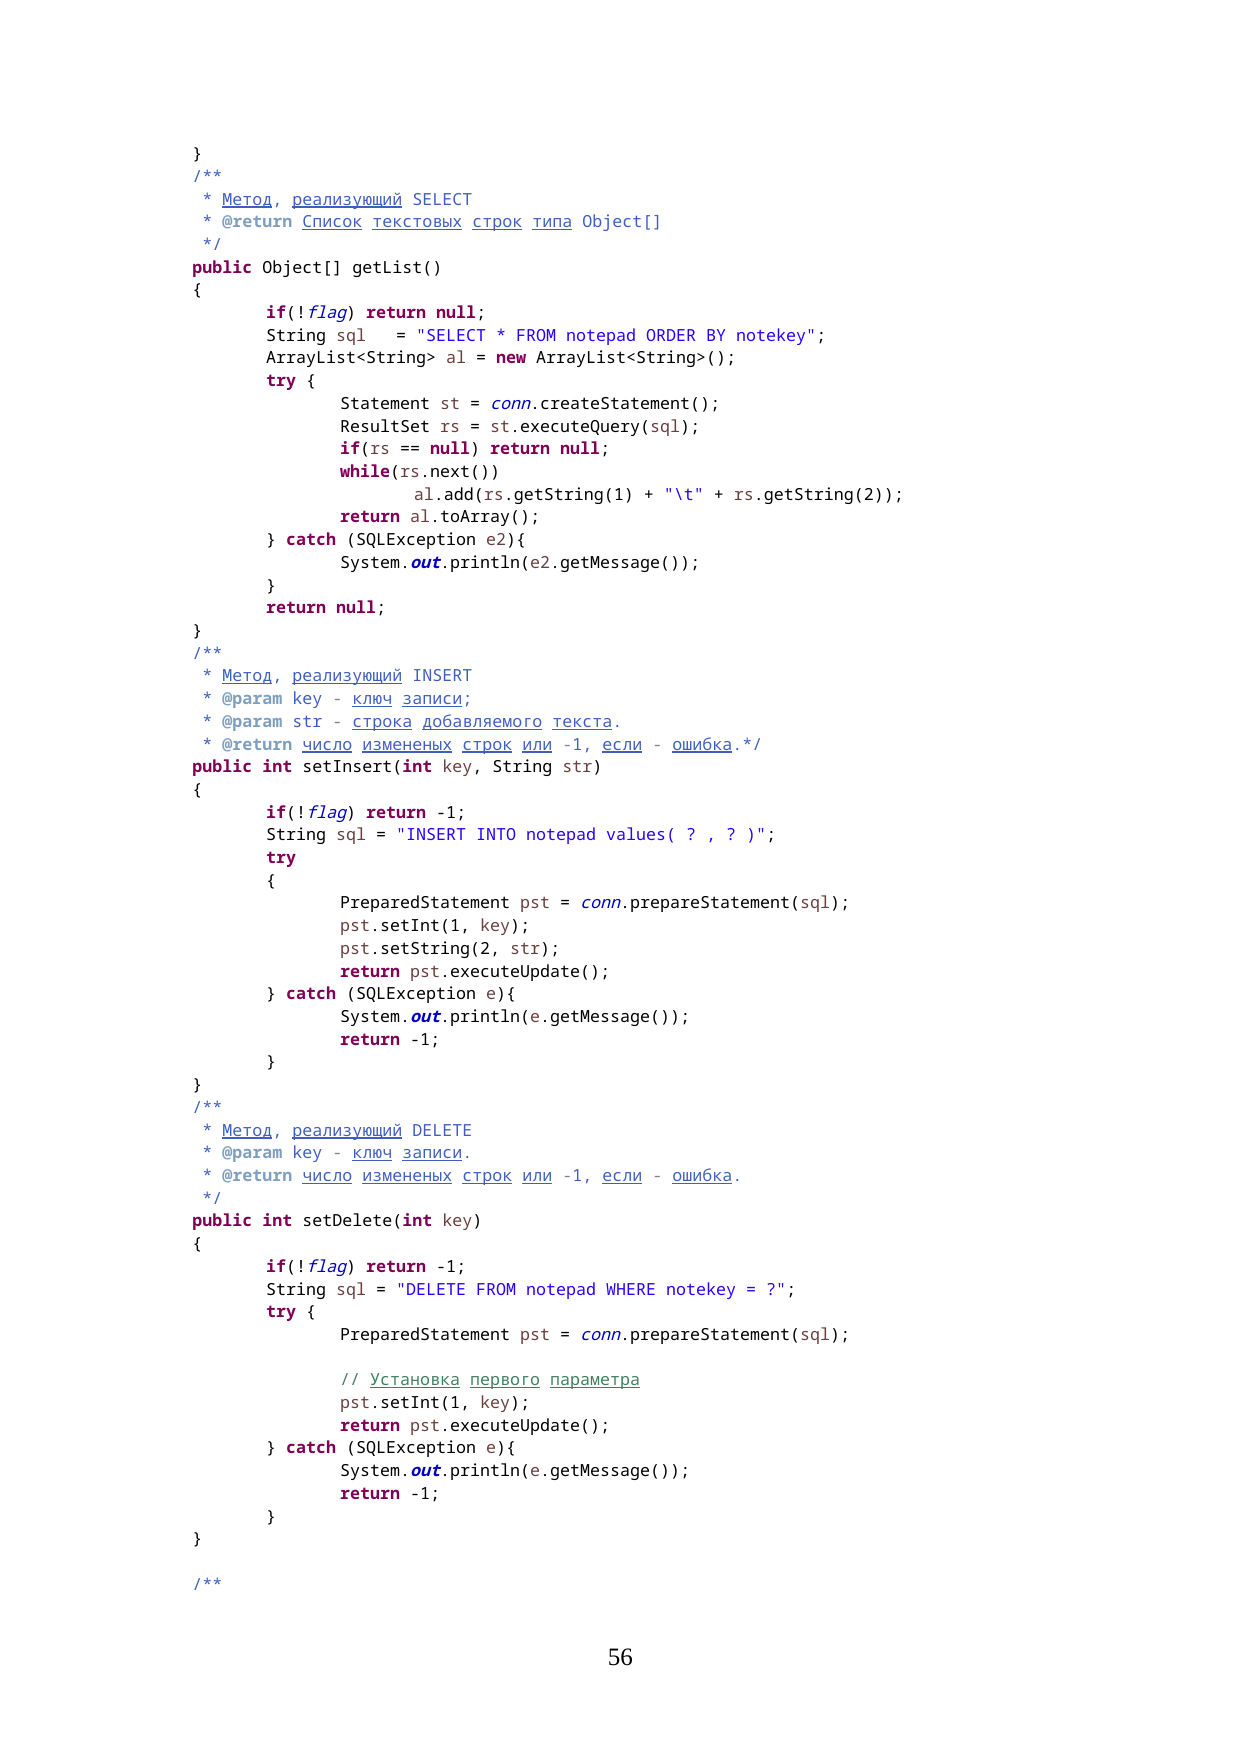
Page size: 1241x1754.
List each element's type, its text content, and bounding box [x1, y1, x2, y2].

text { [118, 868, 1122, 891]
text pst.setInt(1, key); [118, 914, 1122, 937]
text return -1; [118, 1482, 1122, 1504]
text * @param key - ключ записи. [118, 1141, 1122, 1164]
text ArrayList<String> al = new ArrayList<String>(); [118, 346, 1122, 369]
text String sql = "INSERT INTO notepad values( ? , ? )"; [118, 823, 1122, 846]
text } [118, 1504, 1122, 1527]
text /** [118, 641, 1122, 664]
text if(!flag) return null; [118, 301, 1122, 323]
text /** [118, 164, 1122, 187]
text Statement st = conn.createStatement(); [118, 392, 1122, 414]
text // Установка первого параметра [118, 1368, 1122, 1391]
text { [118, 778, 1122, 800]
text return pst.executeUpdate(); [118, 959, 1122, 982]
text } [118, 1527, 1122, 1550]
text return al.toArray(); [118, 505, 1122, 528]
text System.out.println(e2.getMessage()); [118, 551, 1122, 573]
text } [118, 619, 1122, 641]
text return pst.executeUpdate(); [118, 1413, 1122, 1436]
text } [118, 1050, 1122, 1073]
text if(rs == null) return null; [118, 437, 1122, 460]
text return -1; [118, 1027, 1122, 1050]
text * Метод, реализующий SELECT [118, 187, 1122, 210]
text */ [118, 233, 1122, 255]
text { [118, 1232, 1122, 1254]
text System.out.println(e.getMessage()); [118, 1459, 1122, 1482]
text * Метод, реализующий INSERT [118, 664, 1122, 687]
text pst.setString(2, str); [118, 937, 1122, 959]
text String sql = "SELECT * FROM notepad ORDER BY notekey"; [118, 323, 1122, 346]
text */ [118, 1186, 1122, 1209]
text ResultSet rs = st.executeQuery(sql); [118, 414, 1122, 437]
text return null; [118, 596, 1122, 619]
text public int setInsert(int key, String str) [118, 755, 1122, 778]
text } [118, 142, 1122, 164]
text } [118, 573, 1122, 596]
text * @return число измененых строк или -1, если - ошибка.*/ [118, 732, 1122, 755]
text public int setDelete(int key) [118, 1209, 1122, 1232]
text while(rs.next()) [118, 460, 1122, 482]
text al.add(rs.getString(1) + "\t" + rs.getString(2)); [118, 482, 1122, 505]
text } [118, 1073, 1122, 1096]
text * @param key - ключ записи; [118, 687, 1122, 709]
text String sql = "DELETE FROM notepad WHERE notekey = ?"; [118, 1277, 1122, 1300]
text } catch (SQLException e){ [118, 982, 1122, 1005]
text * @return Список текстовых строк типа Object[] [118, 210, 1122, 233]
text try [118, 846, 1122, 868]
text * @return число измененых строк или -1, если - ошибка. [118, 1164, 1122, 1186]
text if(!flag) return -1; [118, 1254, 1122, 1277]
text } catch (SQLException e2){ [118, 528, 1122, 551]
text /** [118, 1096, 1122, 1118]
text try { [118, 1300, 1122, 1323]
text } catch (SQLException e){ [118, 1436, 1122, 1459]
text pst.setInt(1, key); [118, 1391, 1122, 1413]
text if(!flag) return -1; [118, 800, 1122, 823]
text public Object[] getList() [118, 255, 1122, 278]
text try { [118, 369, 1122, 392]
text * @param str - строка добавляемого текста. [118, 709, 1122, 732]
text PreparedStatement pst = conn.prepareStatement(sql); [118, 891, 1122, 914]
text * Метод, реализующий DELETE [118, 1118, 1122, 1141]
text PreparedStatement pst = conn.prepareStatement(sql); [118, 1323, 1122, 1345]
text System.out.println(e.getMessage()); [118, 1005, 1122, 1027]
text { [118, 278, 1122, 301]
text /** [118, 1572, 1122, 1595]
